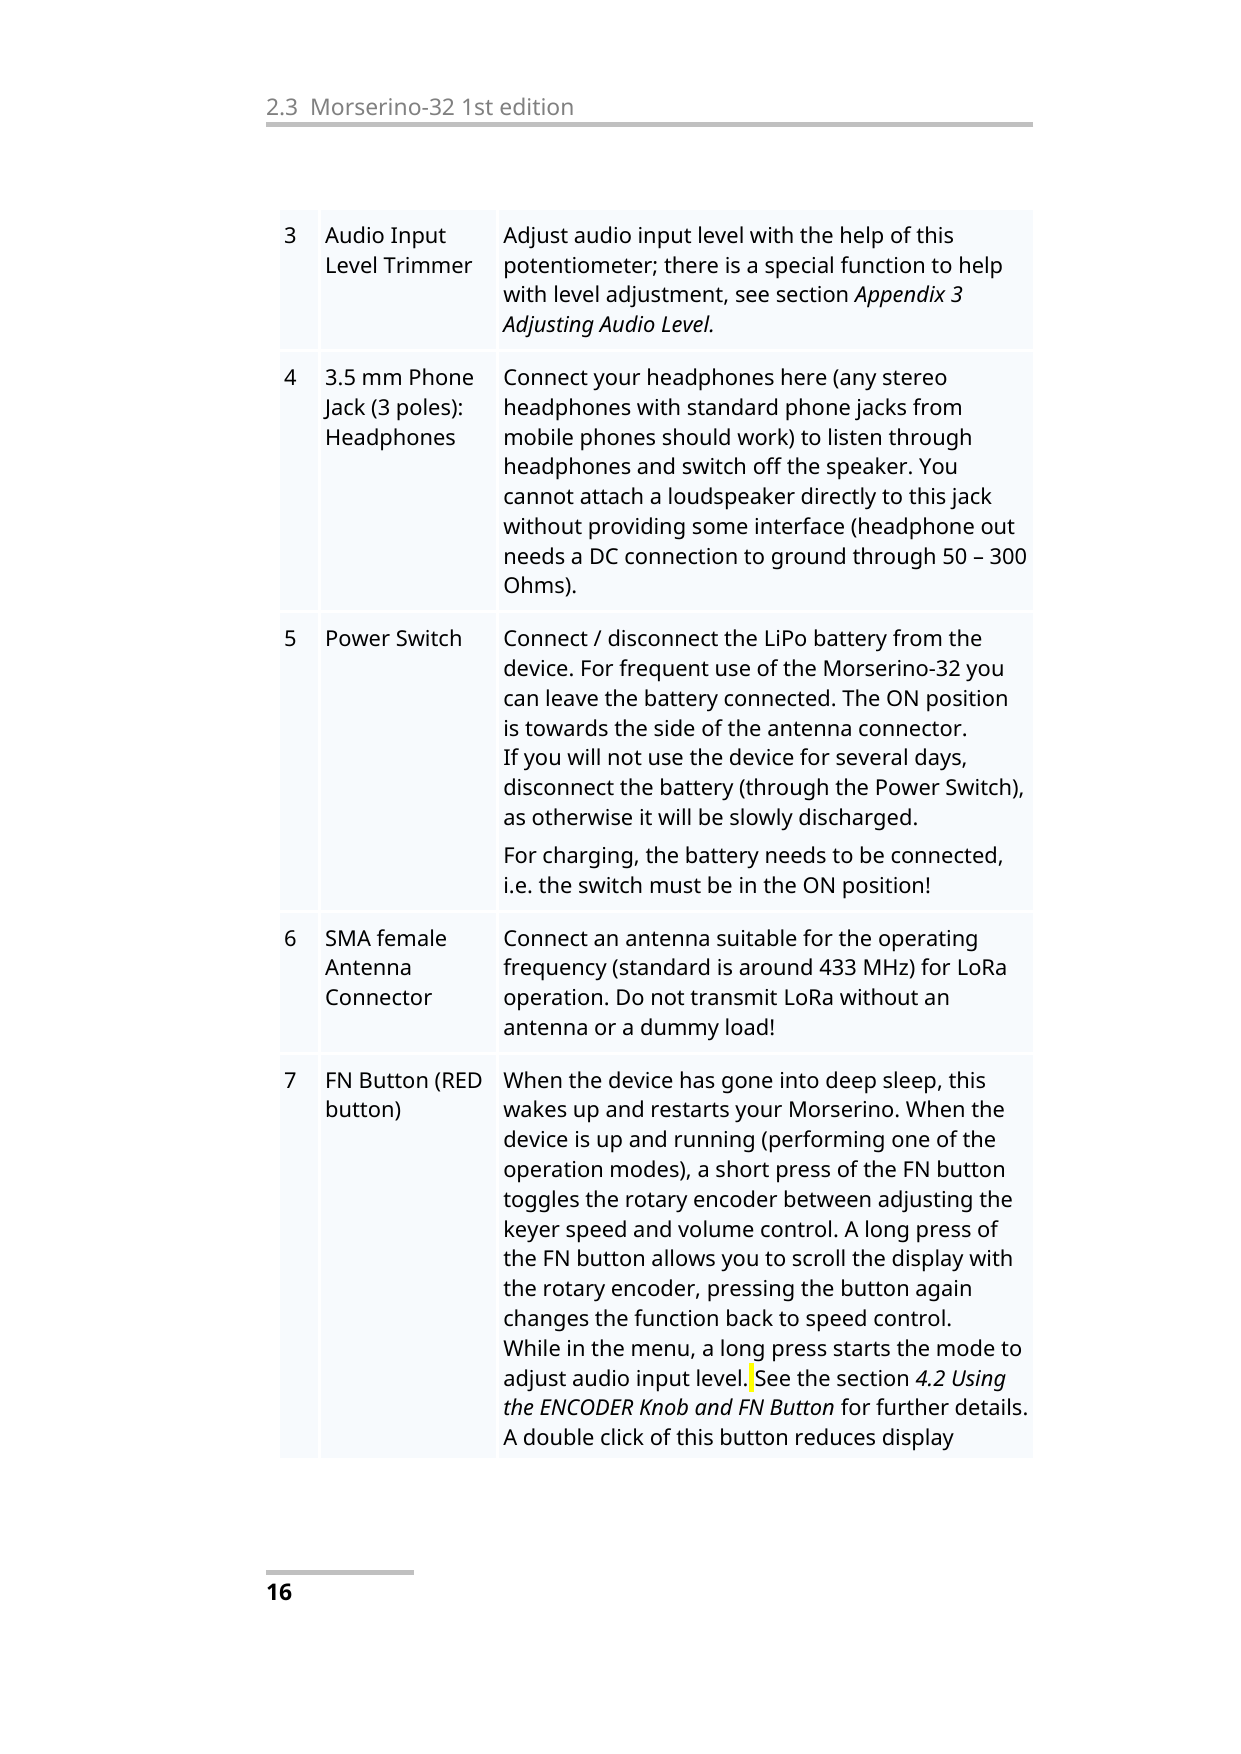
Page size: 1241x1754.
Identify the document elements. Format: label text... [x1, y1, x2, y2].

table_cell Connect your headphones here (any stereo headphones with standard phone jacks from mobile phones should work) to listen through headphones and switch off the speaker. You cannot attach a loudspeaker directly to this jack without providing some interface (headphone out needs a DC connection to ground through 50 – 300 Ohms). [499, 352, 1033, 610]
table_cell Audio Input Level Trimmer [321, 210, 496, 349]
table_cell 6 [280, 913, 318, 1052]
table_cell Adjust audio input level with the help of this potentiometer; there is a special function to help with level adjustment, see section Appendix 3 Adjusting Audio Level. [499, 210, 1033, 349]
table_cell 4 [280, 352, 318, 610]
table_cell 3.5 mm Phone Jack (3 poles): Headphones [321, 352, 496, 610]
table_cell When the device has gone into deep sleep, this wakes up and restarts your Morserino. When the device is up and running (performing one of the operation modes), a short press of the FN button toggles the rotary encoder between adjusting the keyer speed and volume control. A long press of the FN button allows you to scroll the display with the rotary encoder, pressing the button again changes the function back to speed control. While in the menu, a long press starts the mode to adjust audio input level. See the section 4.2 Using the ENCODER Knob and FN Button for further details. A double click of this button reduces display [499, 1055, 1033, 1458]
table_cell Power Switch [321, 613, 496, 909]
table_cell 3 [280, 210, 318, 349]
table_cell FN Button (RED button) [321, 1055, 496, 1458]
table_cell SMA female Antenna Connector [321, 913, 496, 1052]
table_cell Connect / disconnect the LiPo battery from the device. For frequent use of the Morserino-32 you can leave the battery connected. The ON position is towards the side of the antenna connector. If you will not use the device for several days, disconnect the battery (through the Power Switch), as otherwise it will be slowly discharged. For charging, the battery needs to be connected, i.e. the switch must be in the ON position! [499, 613, 1033, 909]
table_cell 5 [280, 613, 318, 909]
table_cell Connect an antenna suitable for the operating frequency (standard is around 433 MHz) for LoRa operation. Do not transmit LoRa without an antenna or a dummy load! [499, 913, 1033, 1052]
table_cell 7 [280, 1055, 318, 1458]
